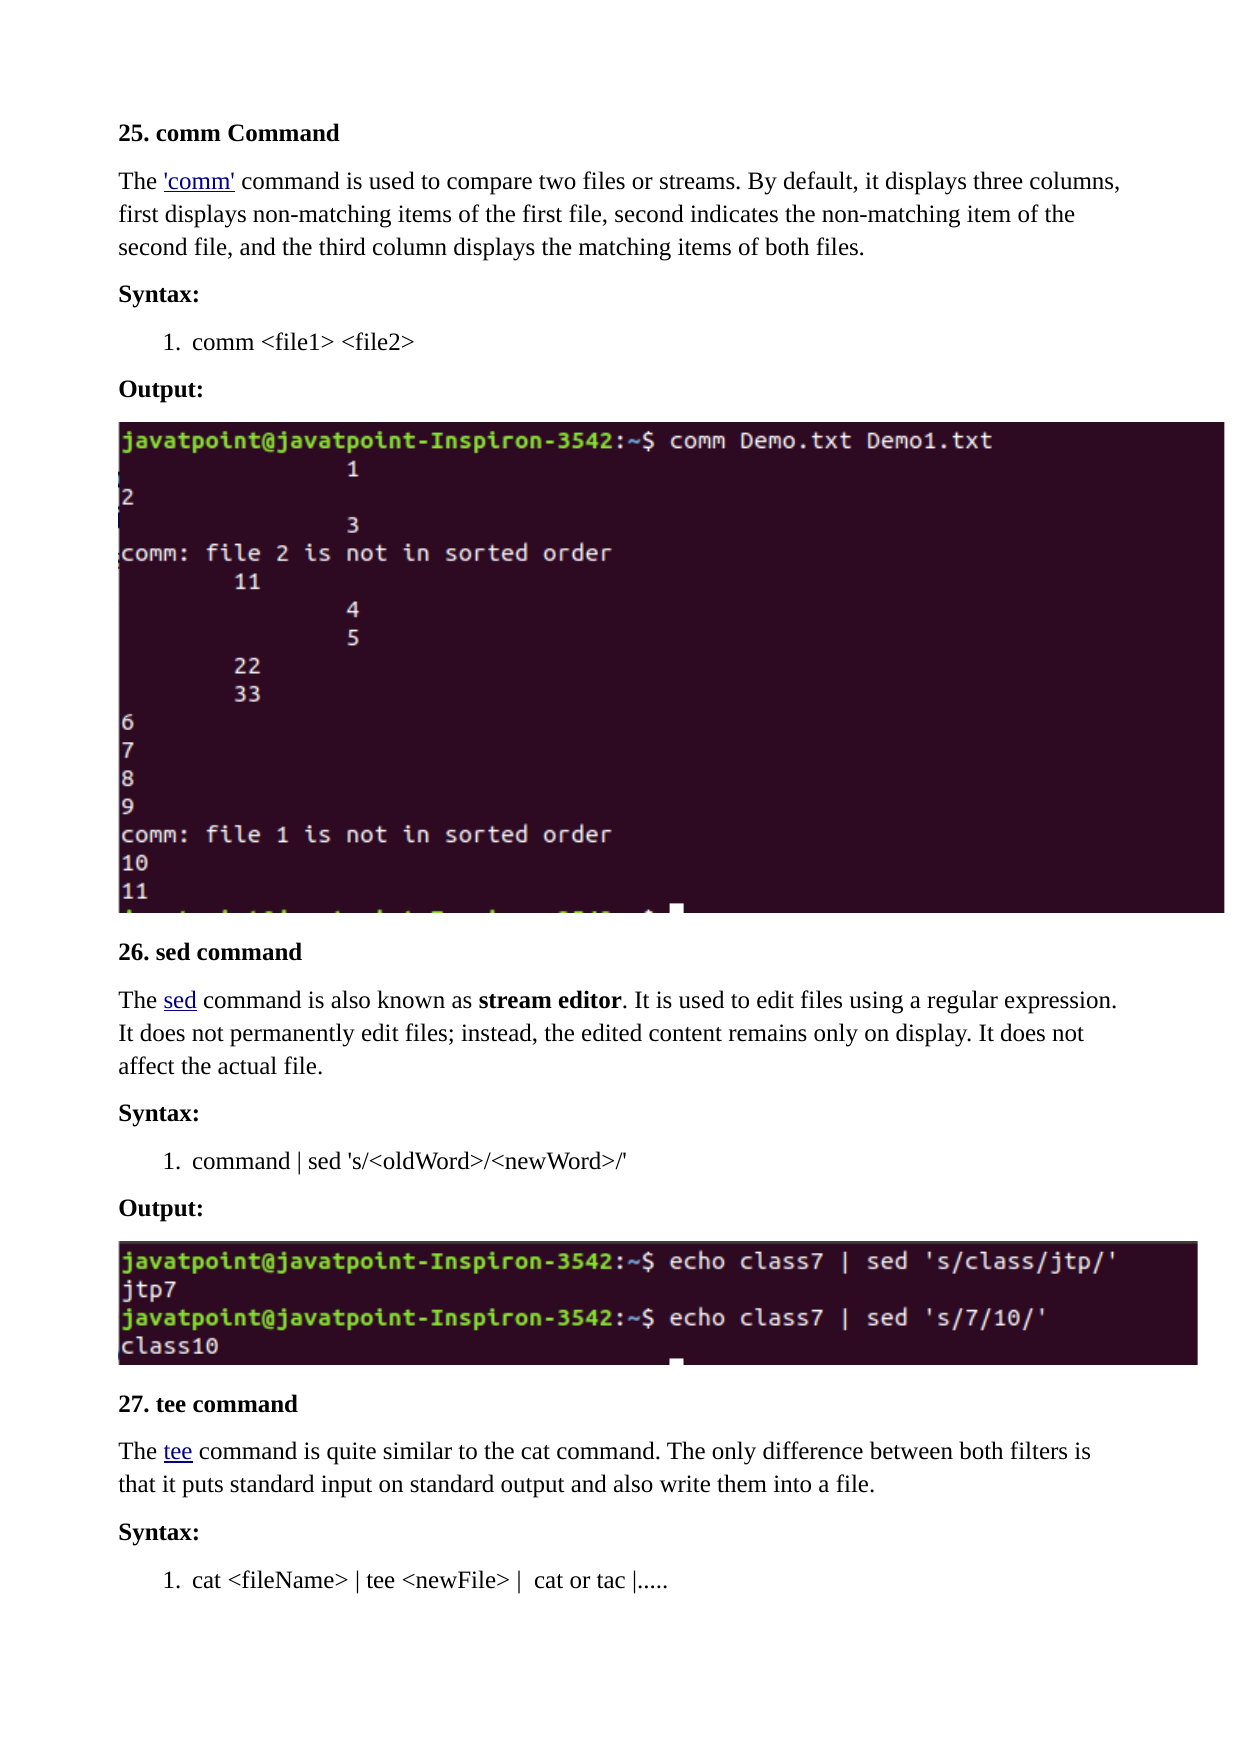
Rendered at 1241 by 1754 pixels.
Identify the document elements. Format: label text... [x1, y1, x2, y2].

text The sed command is also known as stream editor. It is used to edit files using a regular expression. It does not permanently edit files; instead, the edited content remains only on display. It does not affect the actual file. [118, 985, 1122, 1079]
text Output: [118, 1193, 1122, 1222]
text The tee command is quite similar to the cat command. The only difference between both filters is that it puts standard input on standard output and also write them into a file. [118, 1436, 1122, 1498]
text 25. comm Command [118, 118, 1122, 147]
text Syntax: [118, 279, 1122, 308]
text 27. tee command [118, 1389, 1122, 1418]
list comm <file1> <file2> [162, 327, 1122, 356]
list cat <fileName> | tee <newFile> | cat or tac |..... [162, 1565, 1122, 1593]
text Syntax: [118, 1517, 1122, 1546]
picture [118, 1241, 1198, 1365]
list command | sed 's/<oldWord>/<newWord>/' [162, 1146, 1122, 1175]
text Output: [118, 374, 1122, 403]
text The 'comm' command is used to compare two files or streams. By default, it displays three columns, first displays non-matching items of the first file, second indicates the non-matching item of the second file, and the third column displays the matching items of both files. [118, 166, 1122, 261]
picture [118, 422, 1225, 913]
text Syntax: [118, 1098, 1122, 1127]
text 26. sed command [118, 937, 1122, 966]
